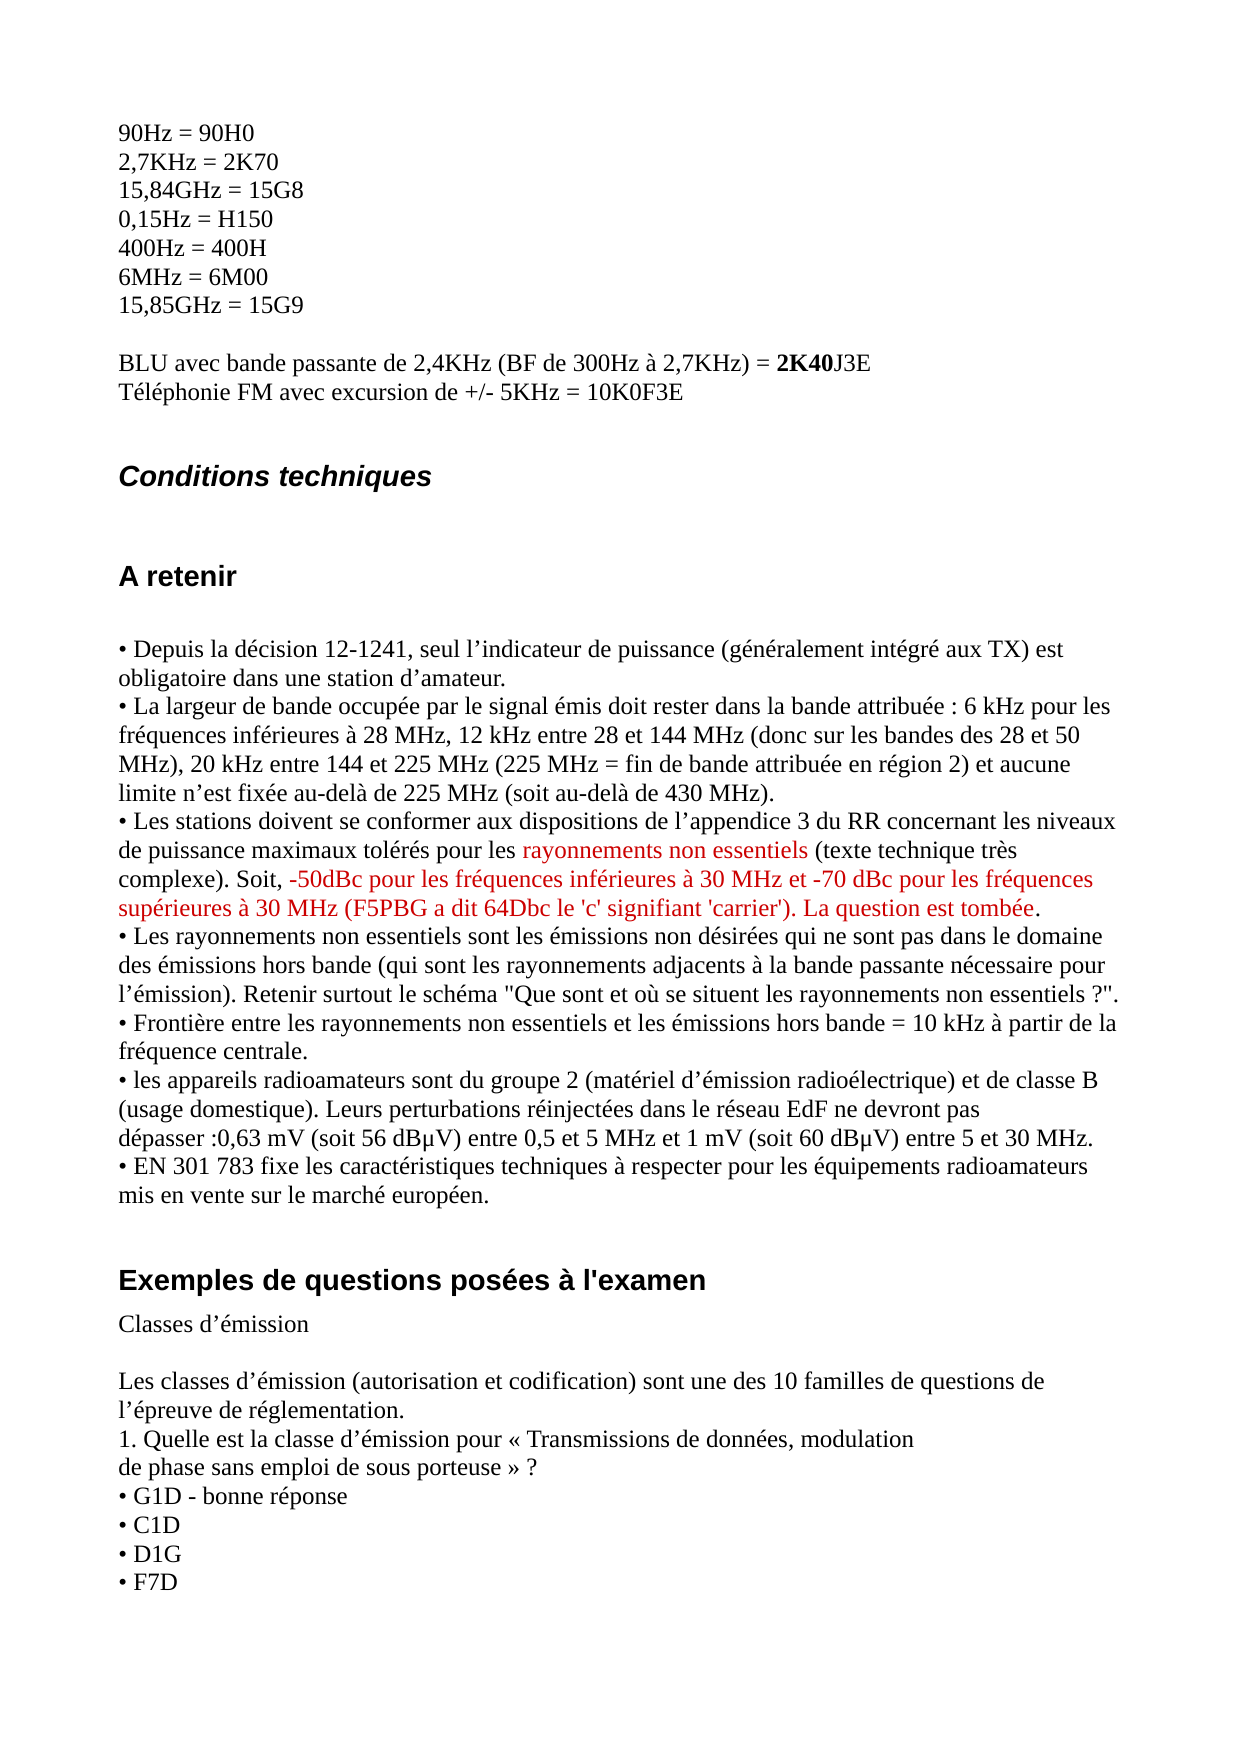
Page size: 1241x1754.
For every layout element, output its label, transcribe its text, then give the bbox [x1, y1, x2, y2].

text • Les rayonnements non essentiels sont les émissions non désirées qui ne sont pas dans le domaine des émissions hors bande (qui sont les rayonnements adjacents à la bande passante nécessaire pour l’émission). Retenir surtout le schéma "Que sont et où se situent les rayonnements non essentiels ?". [118, 921, 1122, 1008]
text 0,15Hz = H150 [118, 204, 1122, 233]
text 400Hz = 400H [118, 233, 1122, 262]
text 2,7KHz = 2K70 [118, 147, 1122, 176]
text • F7D [118, 1567, 1122, 1596]
text • les appareils radioamateurs sont du groupe 2 (matériel d’émission radioélectrique) et de classe B (usage domestique). Leurs perturbations réinjectées dans le réseau EdF ne devront pas dépasser :0,63 mV (soit 56 dBμV) entre 0,5 et 5 MHz et 1 mV (soit 60 dBμV) entre 5 et 30 MHz. [118, 1065, 1122, 1151]
text 15,85GHz = 15G9 [118, 291, 1122, 319]
text • D1G [118, 1539, 1122, 1567]
text • C1D [118, 1510, 1122, 1539]
text Les classes d’émission (autorisation et codification) sont une des 10 familles de questions de l’épreuve de réglementation. [118, 1366, 1122, 1424]
text BLU avec bande passante de 2,4KHz (BF de 300Hz à 2,7KHz) = 2K40J3E [118, 348, 1122, 377]
text • Les stations doivent se conformer aux dispositions de l’appendice 3 du RR concernant les niveaux de puissance maximaux tolérés pour les rayonnements non essentiels (texte technique très complexe). Soit, -50dBc pour les fréquences inférieures à 30 MHz et -70 dBc pour les fréquences supérieures à 30 MHz (F5PBG a dit 64Dbc le 'c' signifiant 'carrier'). La question est tombée. [118, 806, 1122, 921]
text 15,84GHz = 15G8 [118, 176, 1122, 204]
subtitle Exemples de questions posées à l'examen [118, 1263, 1122, 1296]
text 90Hz = 90H0 [118, 118, 1122, 147]
subtitle A retenir [118, 559, 1122, 593]
text Téléphonie FM avec excursion de +/- 5KHz = 10K0F3E [118, 377, 1122, 406]
text 1. Quelle est la classe d’émission pour « Transmissions de données, modulation [118, 1424, 1122, 1452]
text • La largeur de bande occupée par le signal émis doit rester dans la bande attribuée : 6 kHz pour les fréquences inférieures à 28 MHz, 12 kHz entre 28 et 144 MHz (donc sur les bandes des 28 et 50 MHz), 20 kHz entre 144 et 225 MHz (225 MHz = fin de bande attribuée en région 2) et aucune limite n’est fixée au-delà de 225 MHz (soit au-delà de 430 MHz). [118, 691, 1122, 806]
text 6MHz = 6M00 [118, 262, 1122, 291]
text • Depuis la décision 12-1241, seul l’indicateur de puissance (généralement intégré aux TX) est obligatoire dans une station d’amateur. [118, 634, 1122, 691]
text • G1D - bonne réponse [118, 1481, 1122, 1510]
text Classes d’émission [118, 1309, 1122, 1337]
subtitle Conditions techniques [118, 459, 1122, 493]
text de phase sans emploi de sous porteuse » ? [118, 1452, 1122, 1481]
text • Frontière entre les rayonnements non essentiels et les émissions hors bande = 10 kHz à partir de la fréquence centrale. [118, 1008, 1122, 1065]
text • EN 301 783 fixe les caractéristiques techniques à respecter pour les équipements radioamateurs mis en vente sur le marché européen. [118, 1151, 1122, 1209]
